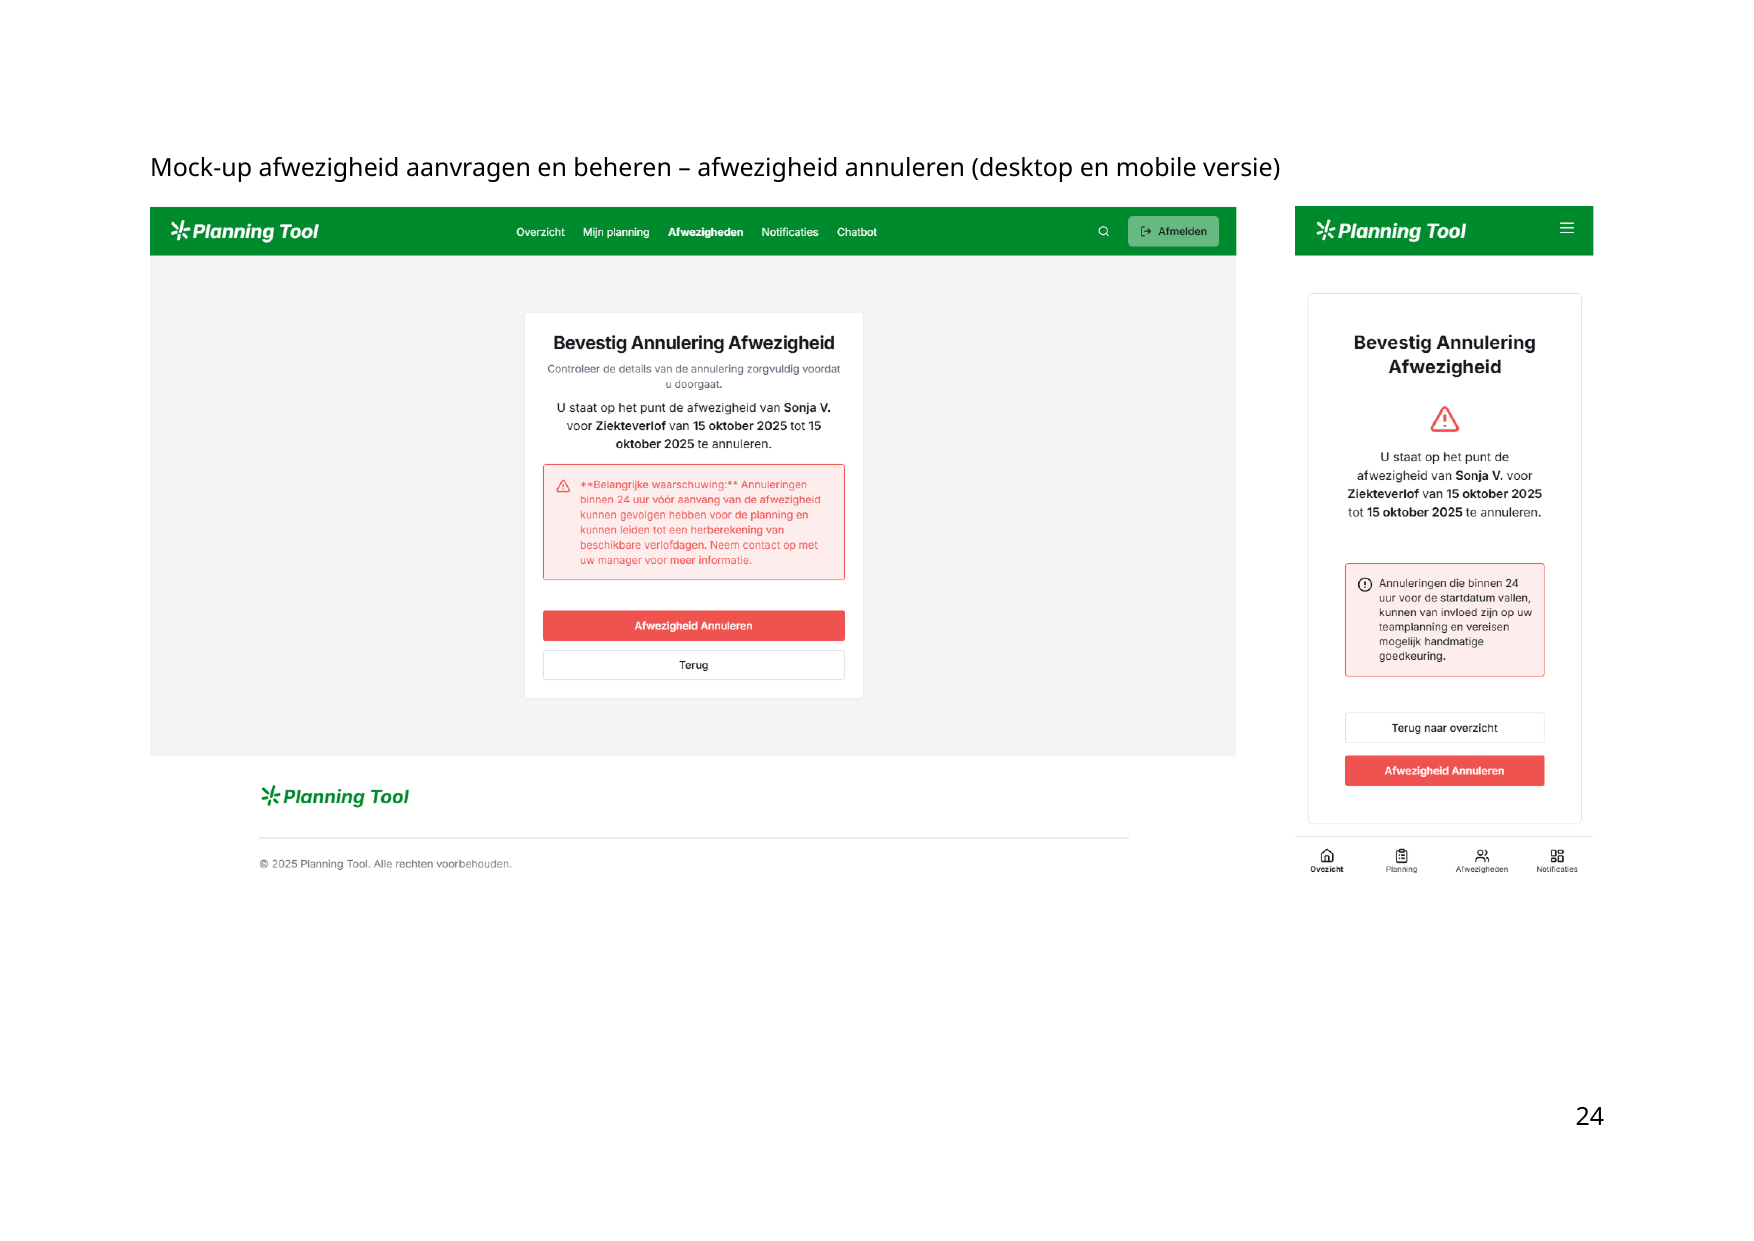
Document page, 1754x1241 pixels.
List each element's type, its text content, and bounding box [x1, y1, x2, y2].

picture [150, 206, 1237, 886]
text Mock-up afwezigheid aanvragen en beheren – afwezigheid annuleren (desktop en mobile versie) [150, 150, 1604, 184]
picture [1295, 206, 1594, 886]
